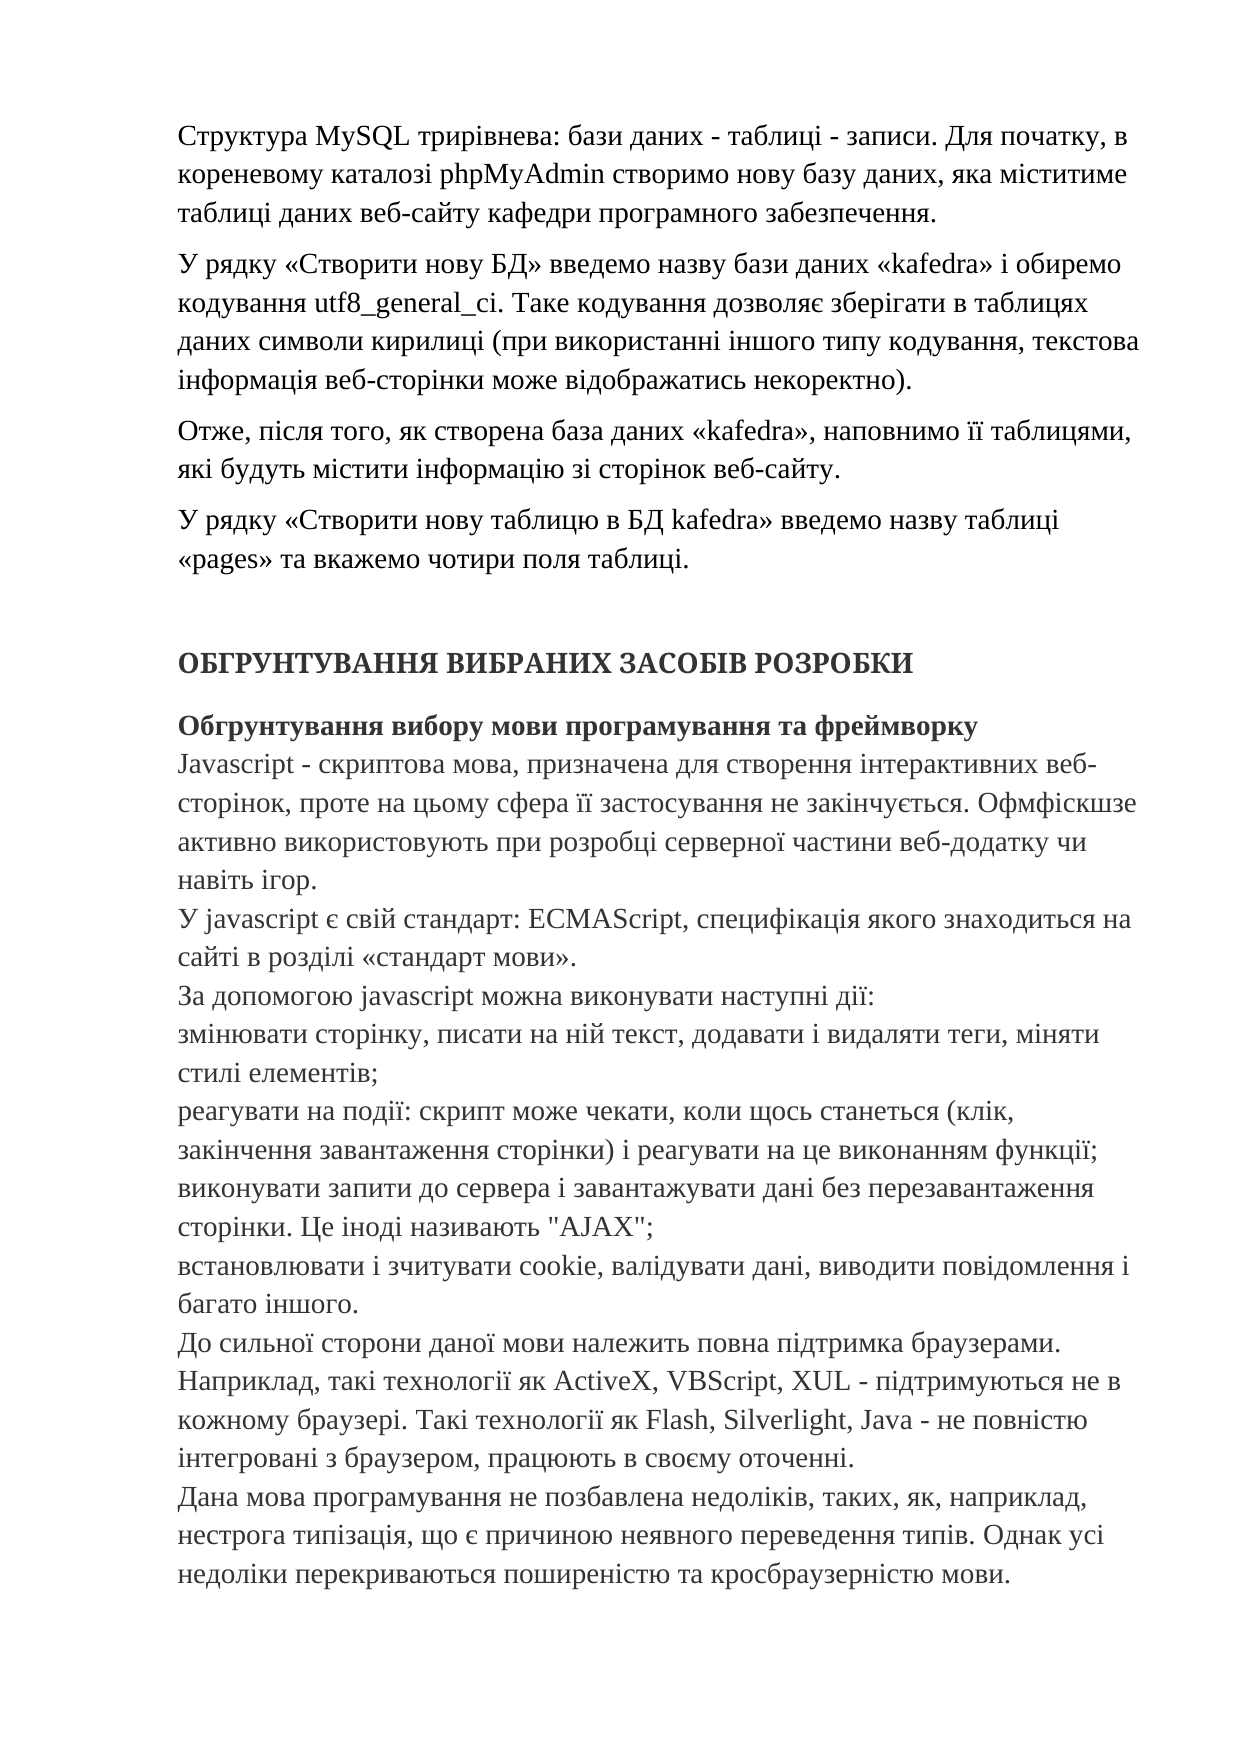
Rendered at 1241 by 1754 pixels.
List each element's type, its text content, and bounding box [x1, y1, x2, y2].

text реагувати на події: скрипт може чекати, коли щось станеться (клік, закінчення завантаження сторінки) і реагувати на це виконанням функції; [177, 1093, 1152, 1166]
text Отже, після того, як створена база даних «kafedra», наповнимо її таблицями, які будуть містити інформацію зі сторінок веб-сайту. [177, 413, 1152, 485]
text Дана мова програмування не позбавлена недоліків, таких, як, наприклад, нестрога типізація, що є причиною неявного переведення типів. Однак усі недоліки перекриваються поширеністю та кросбраузерністю мови. [177, 1479, 1152, 1589]
text За допомогою javascript можна виконувати наступні дії: [177, 978, 1152, 1011]
text До сильної сторони даної мови належить повна підтримка браузерами. Наприклад, такі технології як ActiveX, VBScript, XUL - підтримуються не в кожному браузері. Такі технології як Flash, Silverlight, Java - не повністю інтегровані з браузером, працюють в своєму оточенні. [177, 1325, 1152, 1474]
text У javascript є свій стандарт: ECMAScript, специфікація якого знаходиться на сайті в розділі «стандарт мови». [177, 901, 1152, 973]
text Javascript - скриптова мова, призначена для створення інтерактивних веб-сторінок, проте на цьому сфера її застосування не закінчується. Офмфіскшзе активно використовують при розробці серверної частини веб-додатку чи навіть ігор. [177, 747, 1152, 896]
text змінювати сторінку, писати на ній текст, додавати і видаляти теги, міняти стилі елементів; [177, 1016, 1152, 1088]
text У рядку «Створити нову БД» введемо назву бази даних «kafedra» і обиремо кодування utf8_general_ci. Таке кодування дозволяє зберігати в таблицях даних символи кирилиці (при використанні іншого типу кодування, текстова інформація веб-сторінки може відображатись некоректно). [177, 246, 1152, 395]
text виконувати запити до сервера і завантажувати дані без перезавантаження сторінки. Це іноді називають "AJAX"; [177, 1171, 1152, 1243]
text встановлювати і зчитувати cookie, валідувати дані, виводити повідомлення і багато іншого. [177, 1248, 1152, 1320]
text У рядку «Створити нову таблицю в БД kafedra» введемо назву таблиці «pages» та вкажемо чотири поля таблиці. [177, 502, 1152, 574]
text ОБГРУНТУВАННЯ ВИБРАНИХ ЗАСОБІВ РОЗРОБКИ [177, 643, 1152, 681]
text Обгрунтування вибору мови програмування та фреймворку [177, 708, 1152, 742]
text Cтруктура MySQL трирівнева: бази даних - таблиці - записи. Для початку, в кореневому каталозі phpMyAdmin створимо нову базу даних, яка міститиме таблиці даних веб-сайту кафедри програмного забезпечення. [177, 118, 1152, 229]
